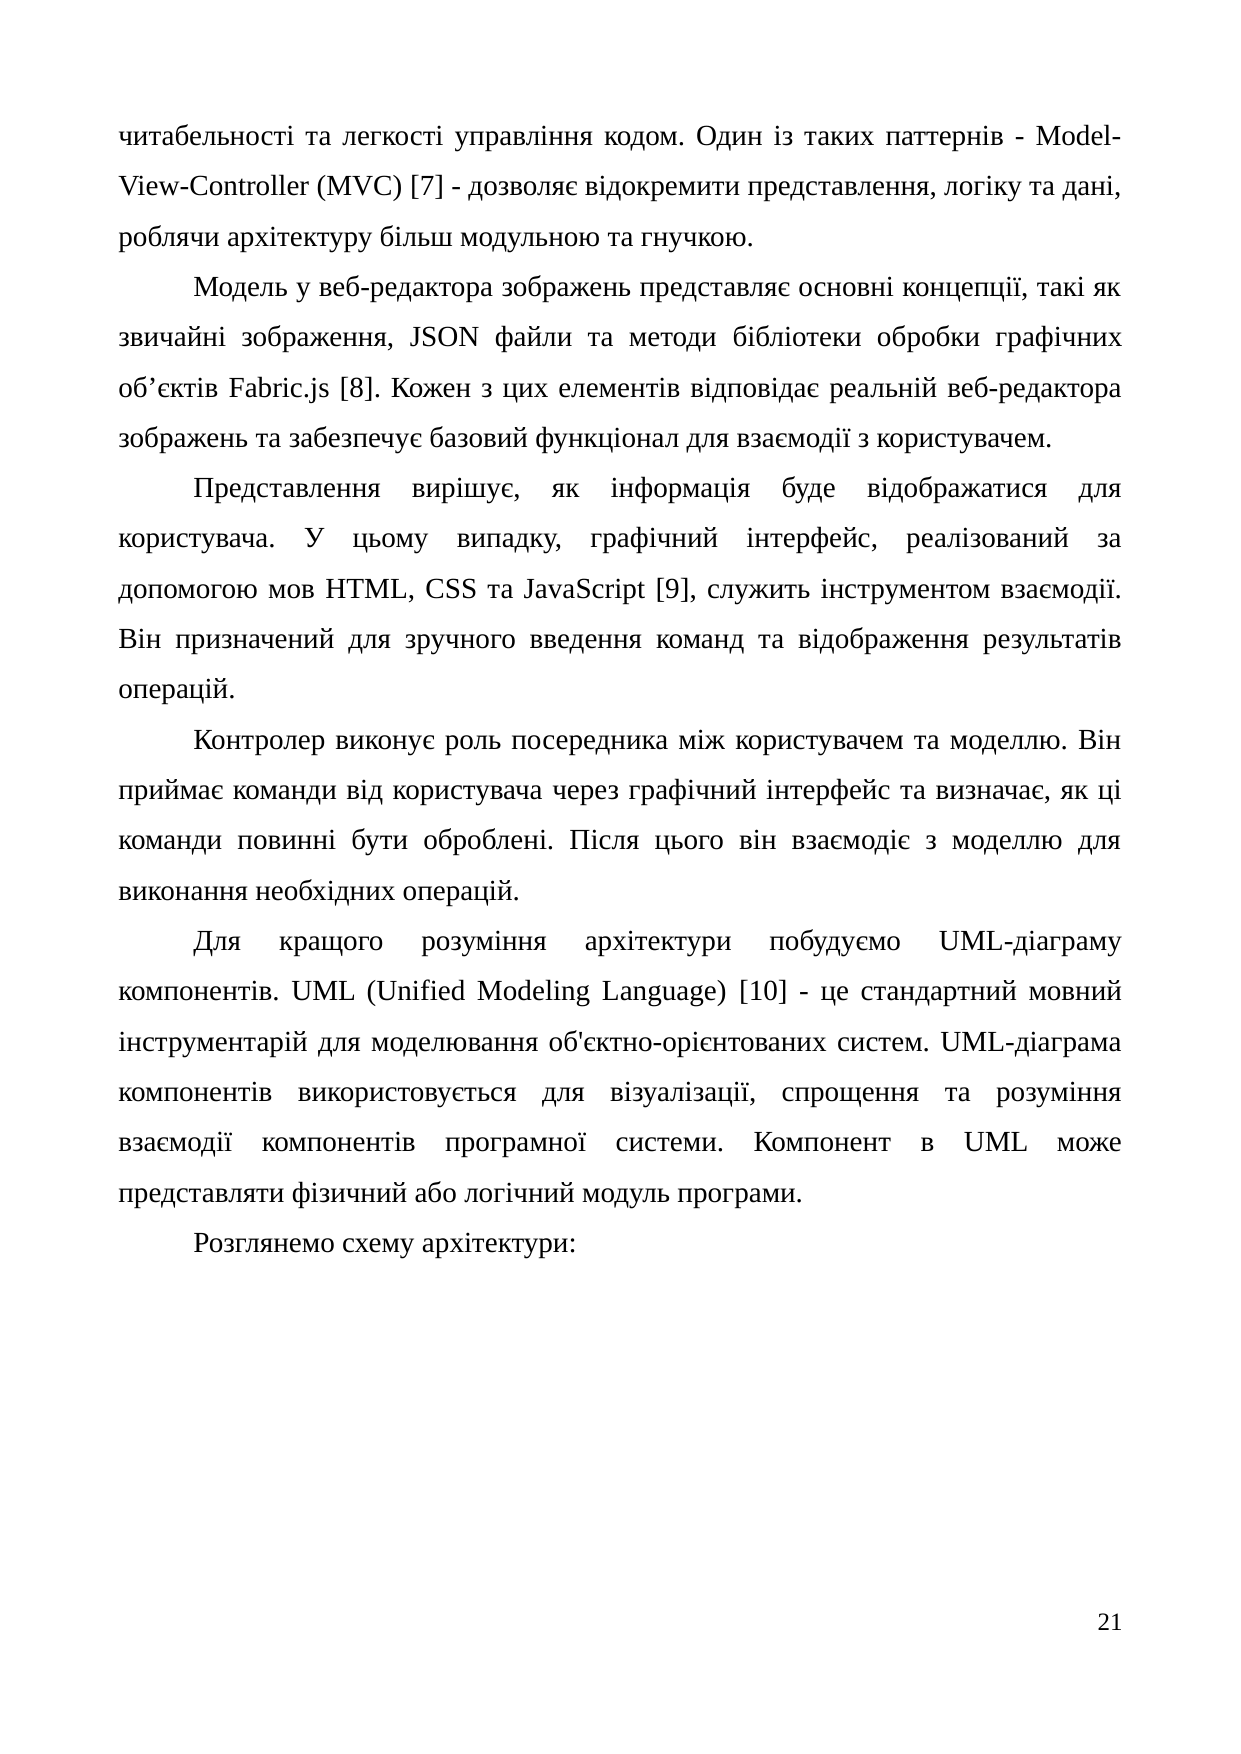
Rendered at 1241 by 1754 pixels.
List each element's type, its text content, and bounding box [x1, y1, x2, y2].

text читабельності та легкості управління кодом. Один із таких паттернів - Model-View-Controller (MVC) [7] - дозволяє відокремити представлення, логіку та дані, роблячи архітектуру більш модульною та гнучкою. [118, 118, 1122, 252]
text Представлення вирішує, як інформація буде відображатися для користувача. У цьому випадку, графічний інтерфейс, реалізований за допомогою мов HTML, CSS та JavaScript [9], служить інструментом взаємодії. Він призначений для зручного введення команд та відображення результатів операцій. [118, 470, 1122, 705]
text Розглянемо схему архітектури: [118, 1225, 1122, 1258]
text Для кращого розуміння архітектури побудуємо UML-діаграму компонентів. UML (Unified Modeling Language) [10] - це стандартний мовний інструментарій для моделювання об'єктно-орієнтованих систем. UML-діаграма компонентів використовується для візуалізації, спрощення та розуміння взаємодії компонентів програмної системи. Компонент в UML може представляти фізичний або логічний модуль програми. [118, 923, 1122, 1208]
text Модель у веб-редактора зображень представляє основні концепції, такі як звичайні зображення, JSON файли та методи бібліотеки обробки графічних об’єктів Fabric.js [8]. Кожен з цих елементів відповідає реальній веб-редактора зображень та забезпечує базовий функціонал для взаємодії з користувачем. [118, 269, 1122, 453]
text Контролер виконує роль посередника між користувачем та моделлю. Він приймає команди від користувача через графічний інтерфейс та визначає, як ці команди повинні бути оброблені. Після цього він взаємодіє з моделлю для виконання необхідних операцій. [118, 722, 1122, 906]
